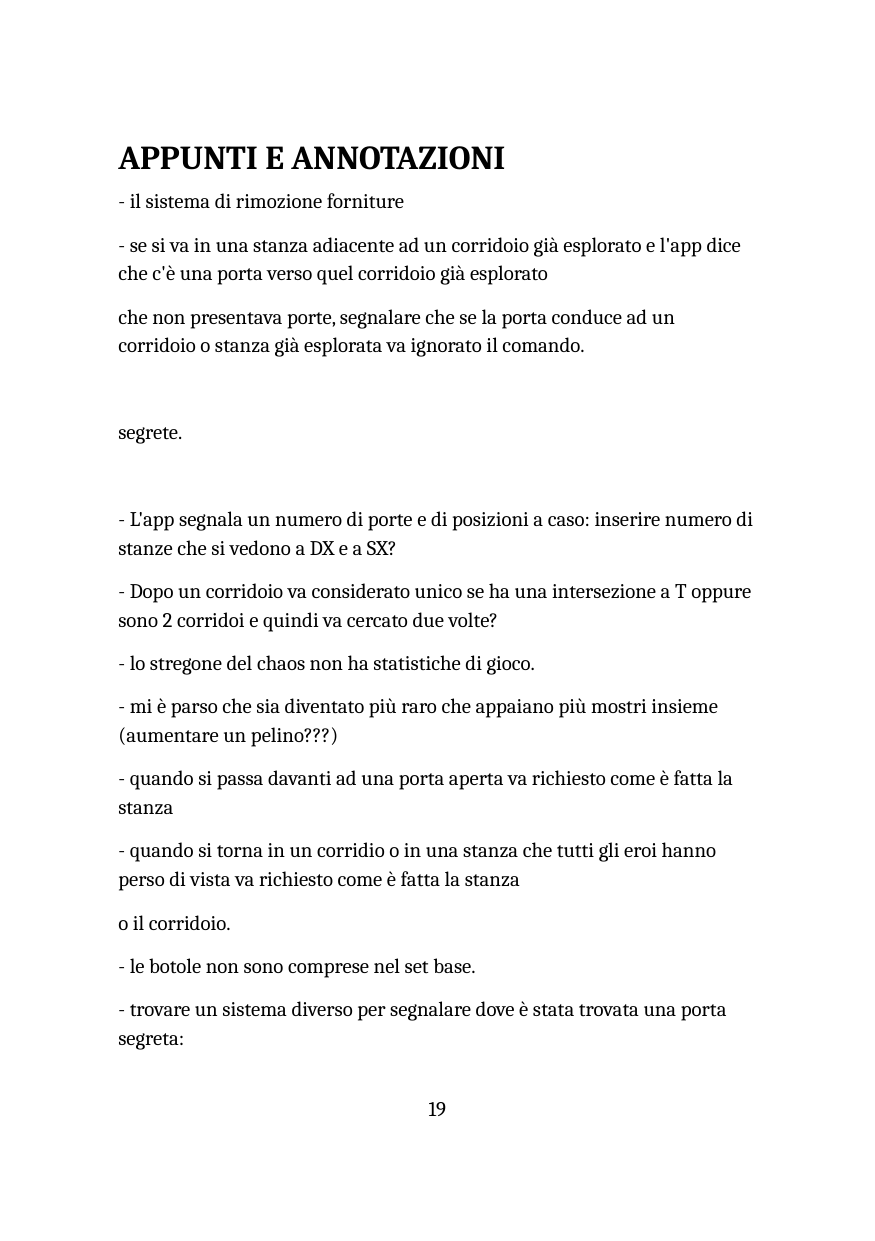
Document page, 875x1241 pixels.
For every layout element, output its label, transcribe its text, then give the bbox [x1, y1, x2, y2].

text - quando si torna in un corridio o in una stanza che tutti gli eroi hanno perso di vista va richiesto come è fatta la stanza [118, 839, 756, 892]
text - trovare un sistema diverso per segnalare dove è stata trovata una porta segreta: [118, 998, 756, 1051]
text - se si va in una stanza adiacente ad un corridoio già esplorato e l'app dice che c'è una porta verso quel corridoio già esplorato [118, 233, 756, 286]
text - lo stregone del chaos non ha statistiche di gioco. [118, 652, 756, 676]
text - quando si passa davanti ad una porta aperta va richiesto come è fatta la stanza [118, 767, 756, 820]
text - le botole non sono comprese nel set base. [118, 954, 756, 978]
text segrete. [118, 421, 756, 445]
text - mi è parso che sia diventato più raro che appaiano più mostri insieme (aumentare un pelino???) [118, 695, 756, 748]
subtitle APPUNTI E ANNOTAZIONI [118, 139, 756, 177]
text - Dopo un corridoio va considerato unico se ha una intersezione a T oppure sono 2 corridoi e quindi va cercato due volte? [118, 579, 756, 632]
text che non presentava porte, segnalare che se la porta conduce ad un corridoio o stanza già esplorata va ignorato il comando. [118, 305, 756, 358]
text - L'app segnala un numero di porte e di posizioni a caso: inserire numero di stanze che si vedono a DX e a SX? [118, 507, 756, 560]
text o il corridoio. [118, 911, 756, 935]
text - il sistema di rimozione forniture [118, 190, 756, 214]
